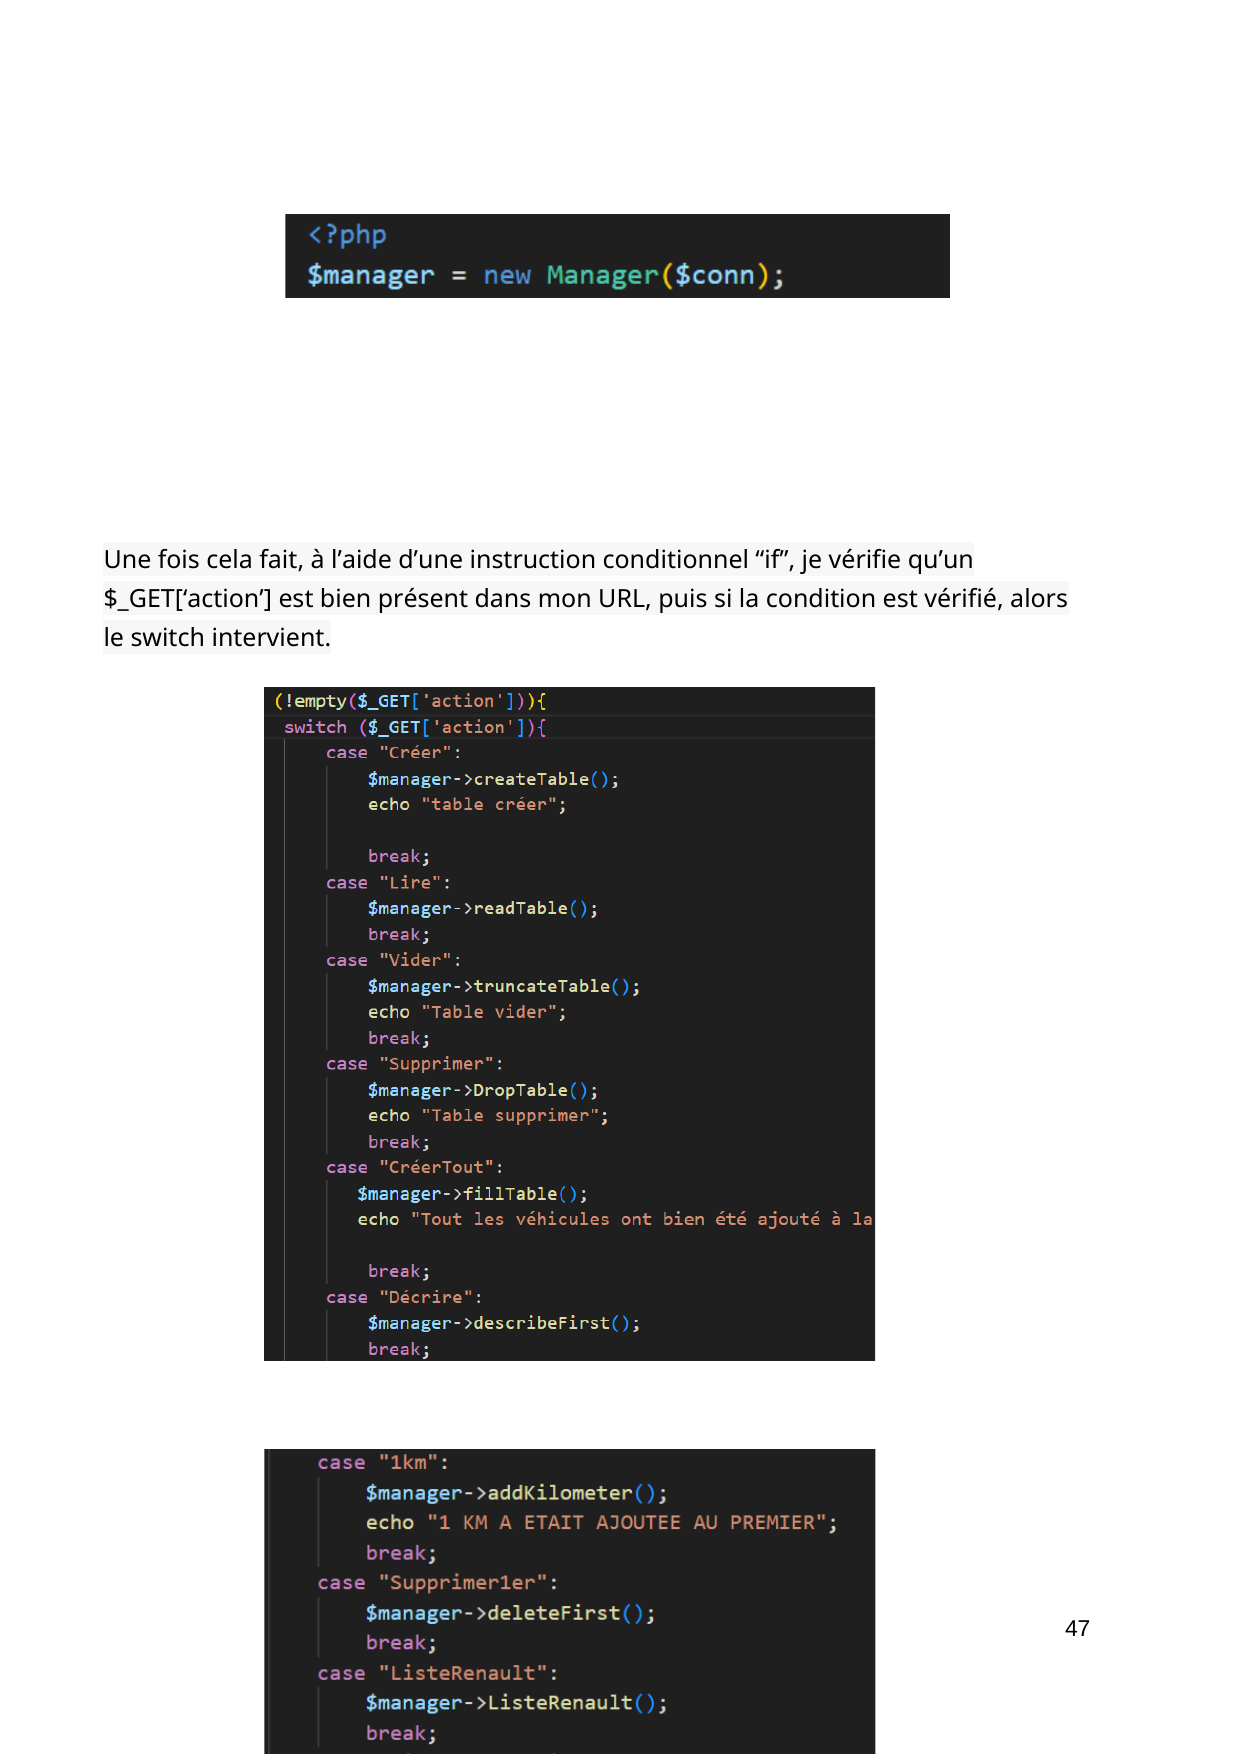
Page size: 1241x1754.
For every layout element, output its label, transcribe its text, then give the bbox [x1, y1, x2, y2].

picture [285, 214, 950, 298]
picture [264, 1449, 876, 1754]
picture [264, 687, 876, 1361]
text Une fois cela fait, à l’aide d’une instruction conditionnel “if”, je vérifie qu’un $_GET[‘action’] est bien présent dans mon URL, puis si la condition est vérifié, alors le switch intervient. [103, 542, 1090, 654]
